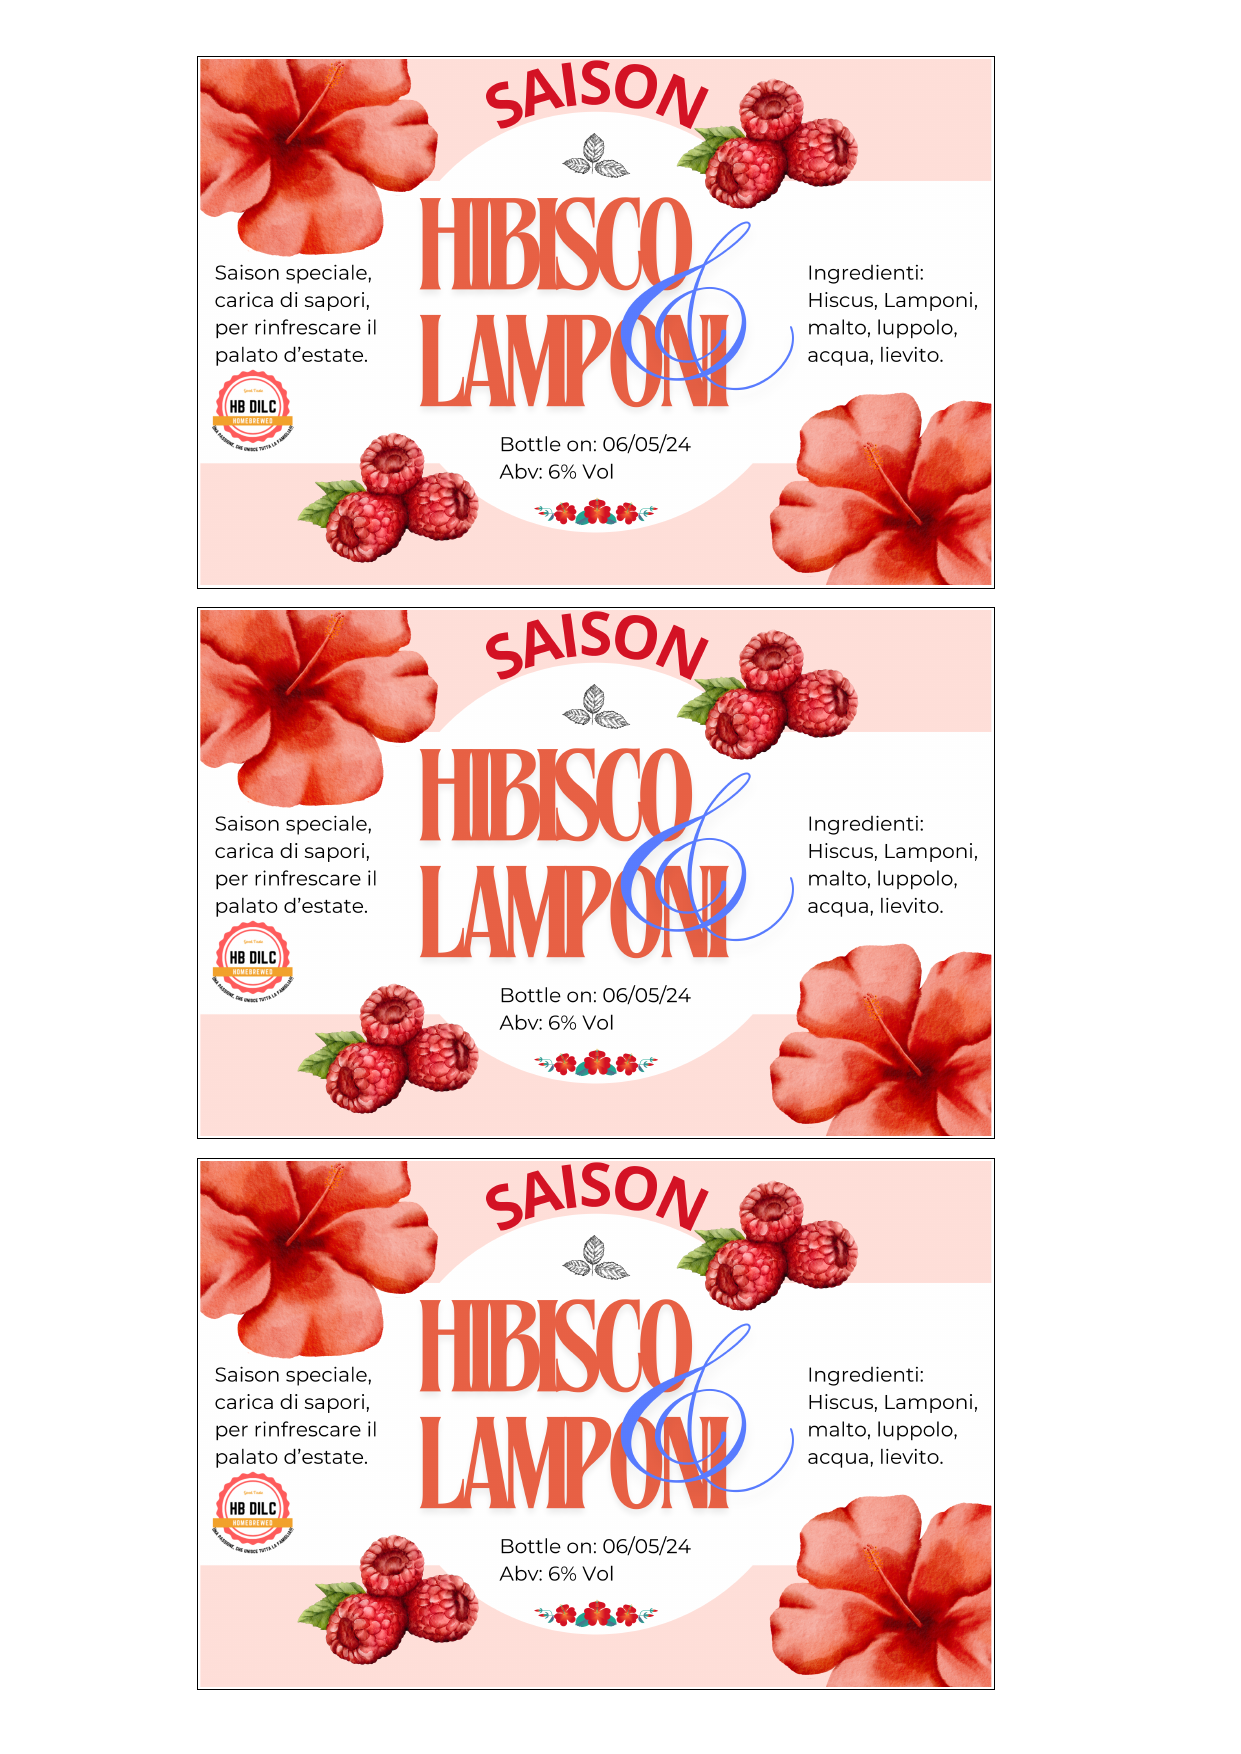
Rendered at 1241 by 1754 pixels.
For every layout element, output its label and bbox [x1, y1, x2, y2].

picture [200, 1161, 992, 1687]
picture [200, 59, 992, 585]
picture [200, 610, 992, 1136]
